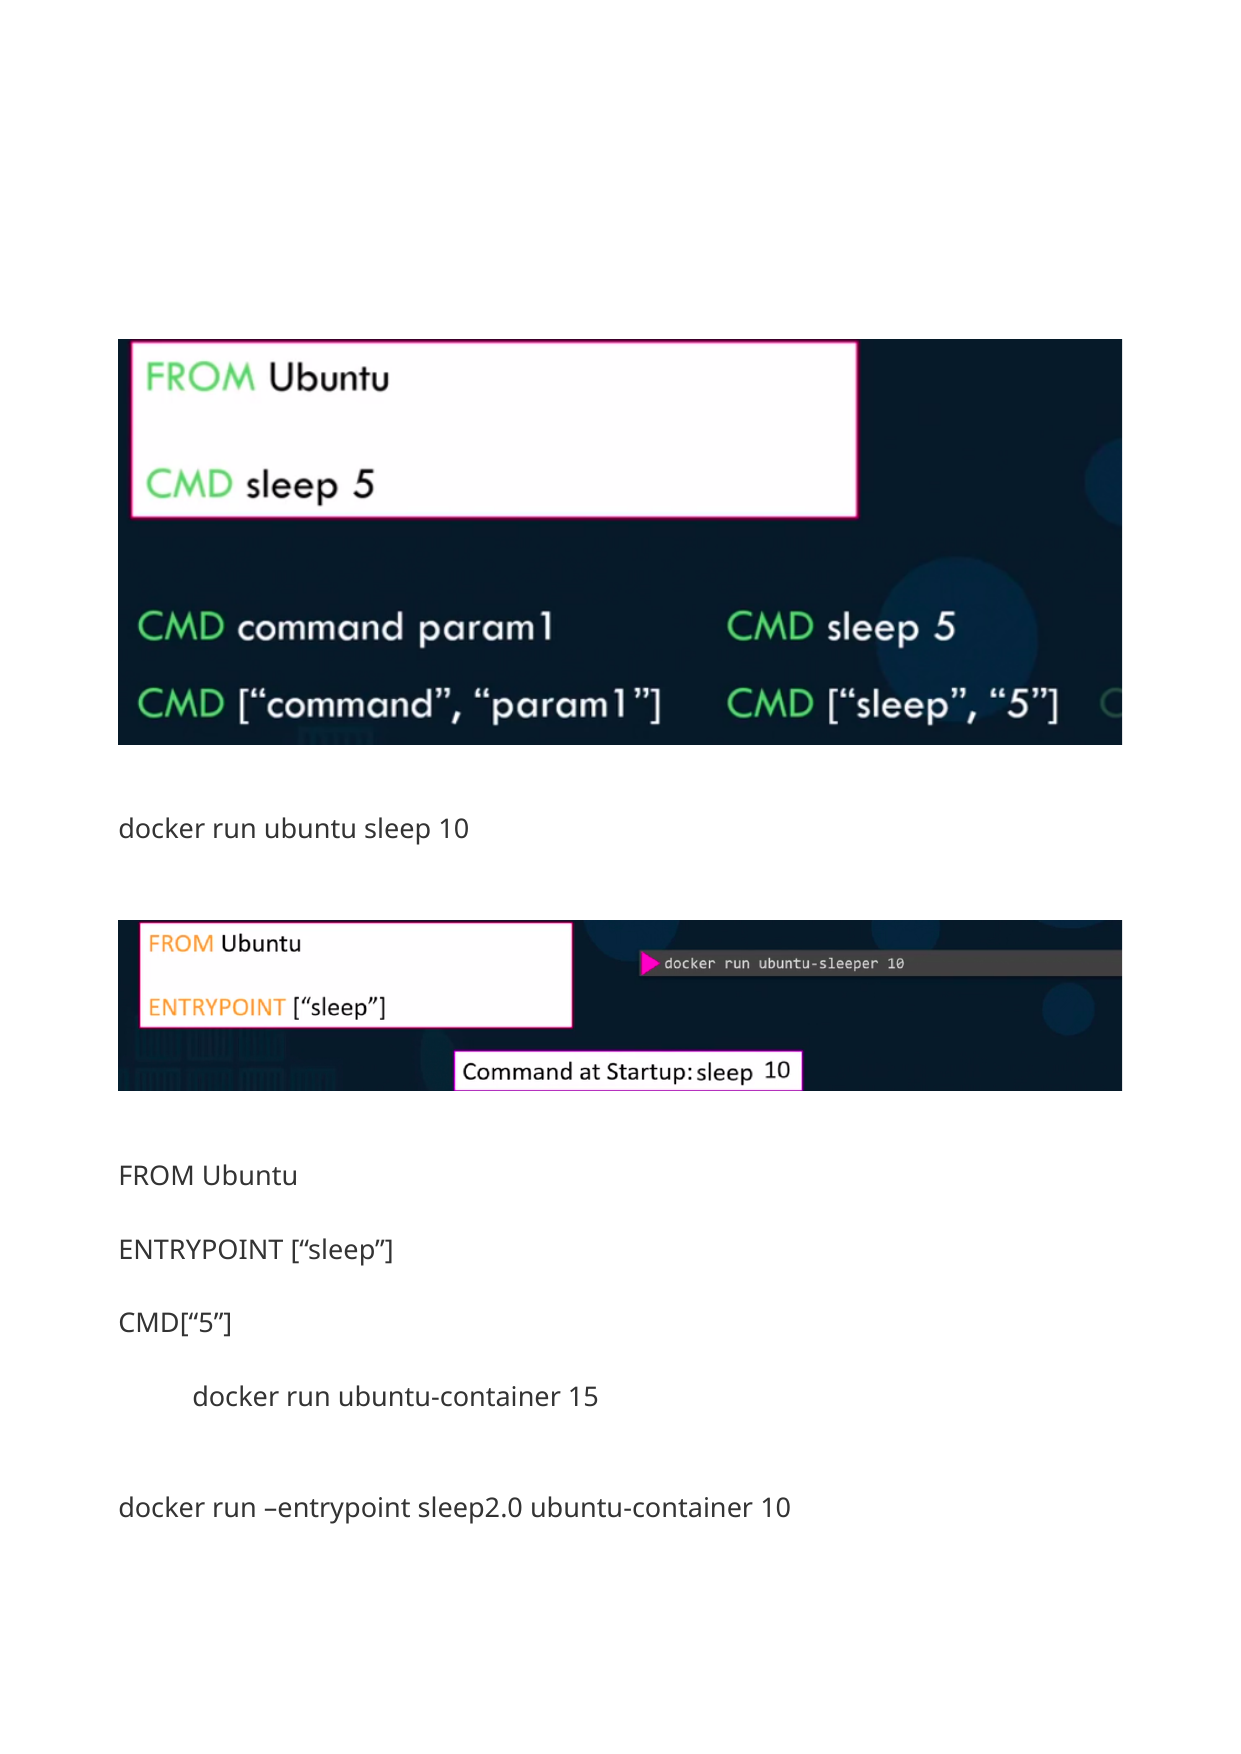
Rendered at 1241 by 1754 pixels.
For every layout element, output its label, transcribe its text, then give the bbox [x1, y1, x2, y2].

text ENTRYPOINT [“sleep”] [118, 1230, 1122, 1267]
text CMD[“5”] [118, 1304, 1122, 1341]
text FROM Ubuntu [118, 1156, 1122, 1193]
text docker run ubuntu sleep 10 [118, 810, 1122, 847]
text docker run ubuntu-container 15 [118, 1378, 1122, 1414]
text docker run –entrypoint sleep2.0 ubuntu-container 10 [118, 1488, 1122, 1525]
